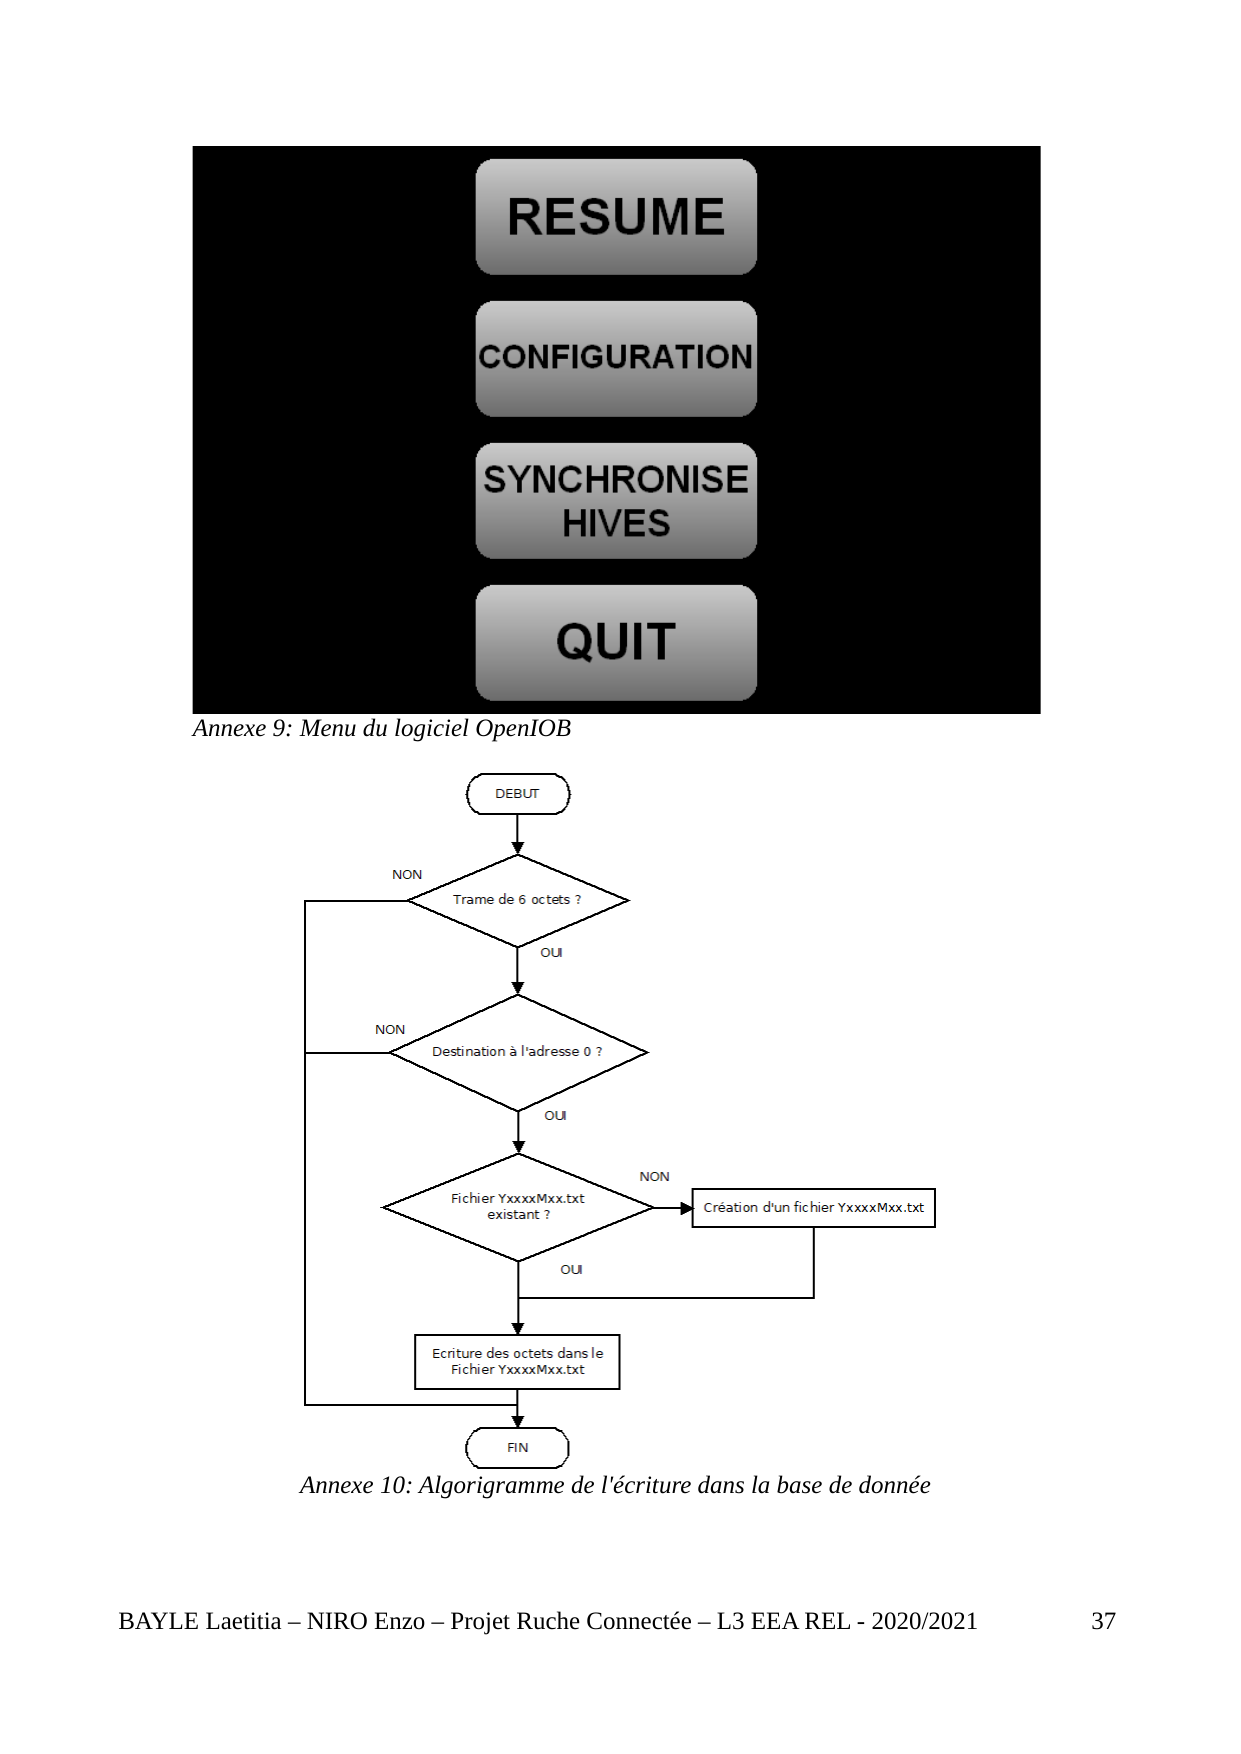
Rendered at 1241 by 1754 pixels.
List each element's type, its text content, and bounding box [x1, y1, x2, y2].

picture [192, 146, 1041, 714]
text Annexe 9: Menu du logiciel OpenIOB [193, 714, 1041, 742]
picture [300, 773, 941, 1470]
text Annexe 10: Algorigramme de l'écriture dans la base de donnée [300, 1470, 940, 1498]
